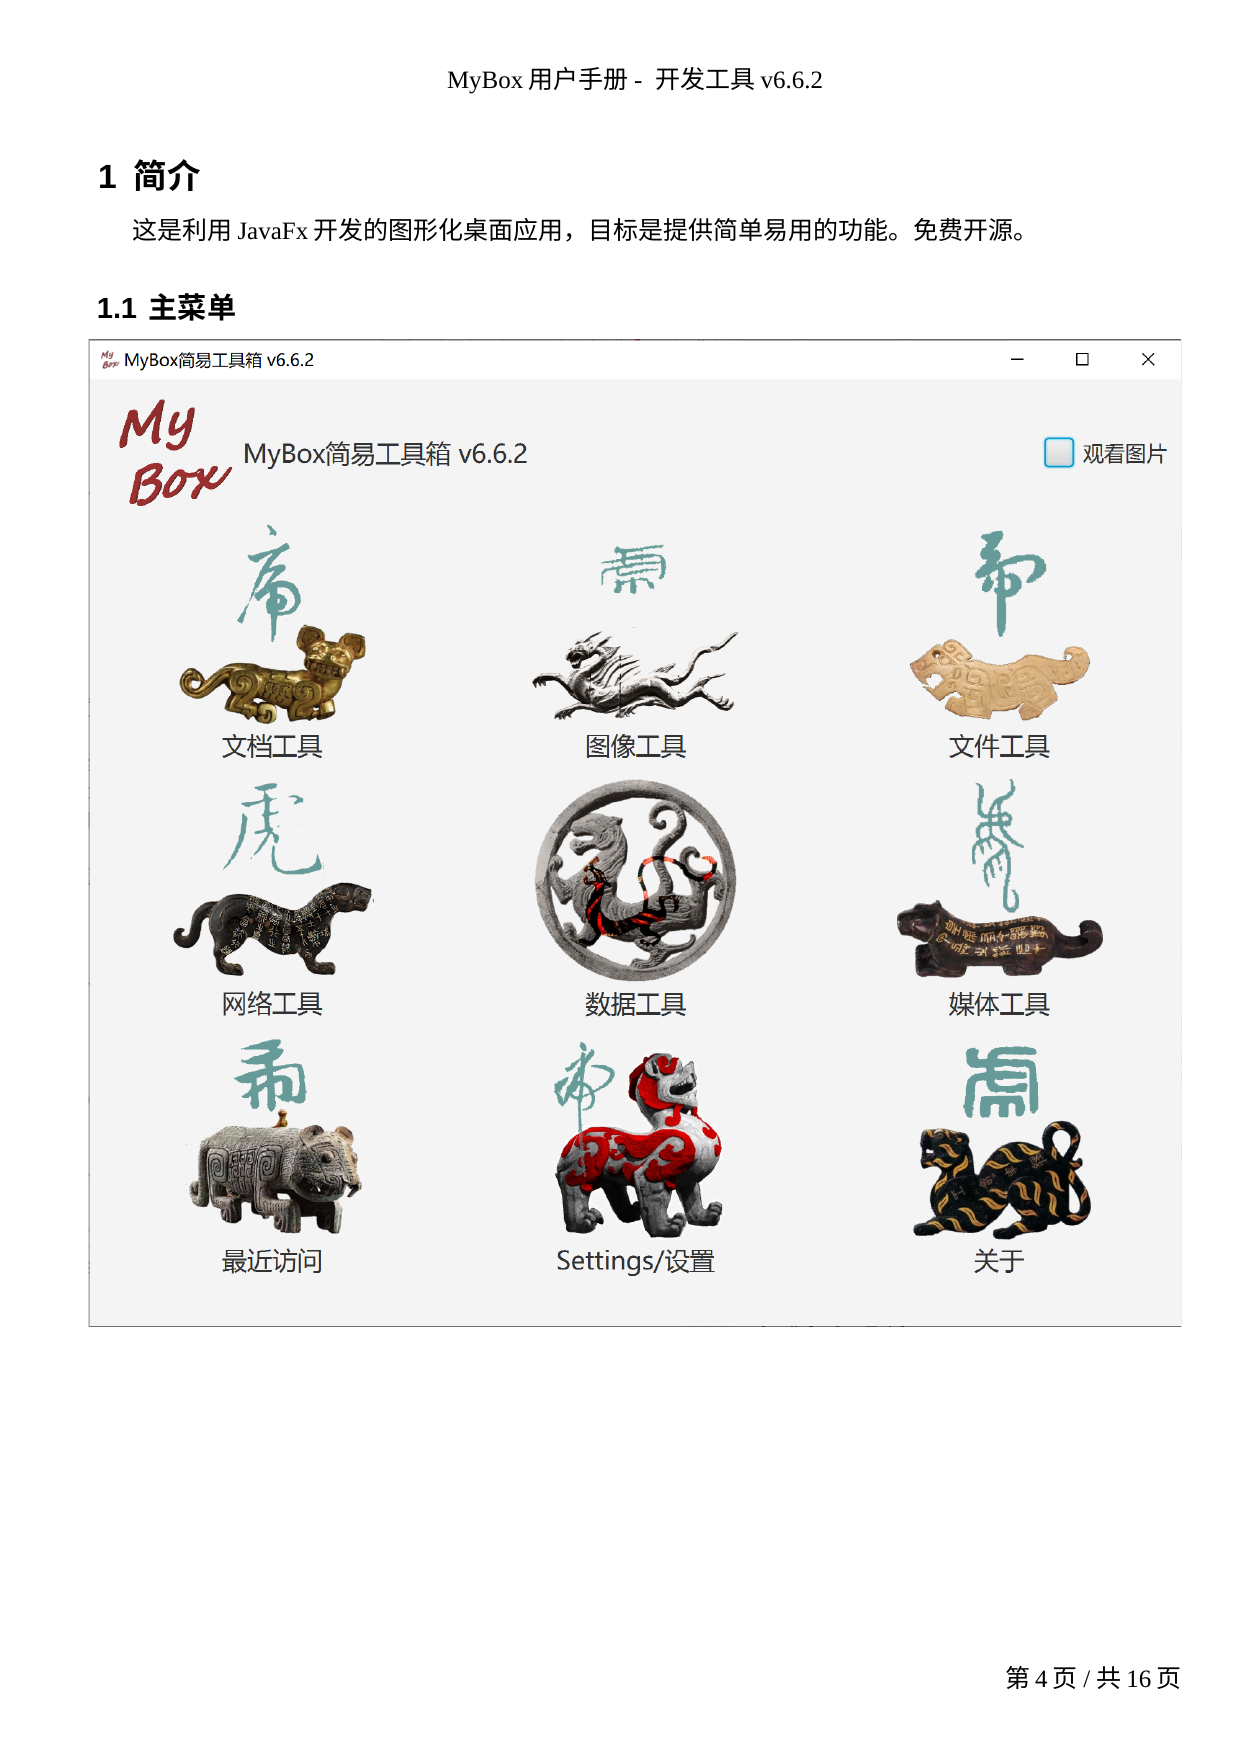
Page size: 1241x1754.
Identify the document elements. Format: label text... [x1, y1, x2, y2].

picture [88, 339, 1182, 1327]
subtitle 主菜单 [88, 284, 1181, 327]
text 这是利用JavaFx开发的图形化桌面应用，目标是提供简单易用的功能。免费开源。 [88, 211, 1181, 247]
subtitle 简介 [88, 150, 1181, 198]
